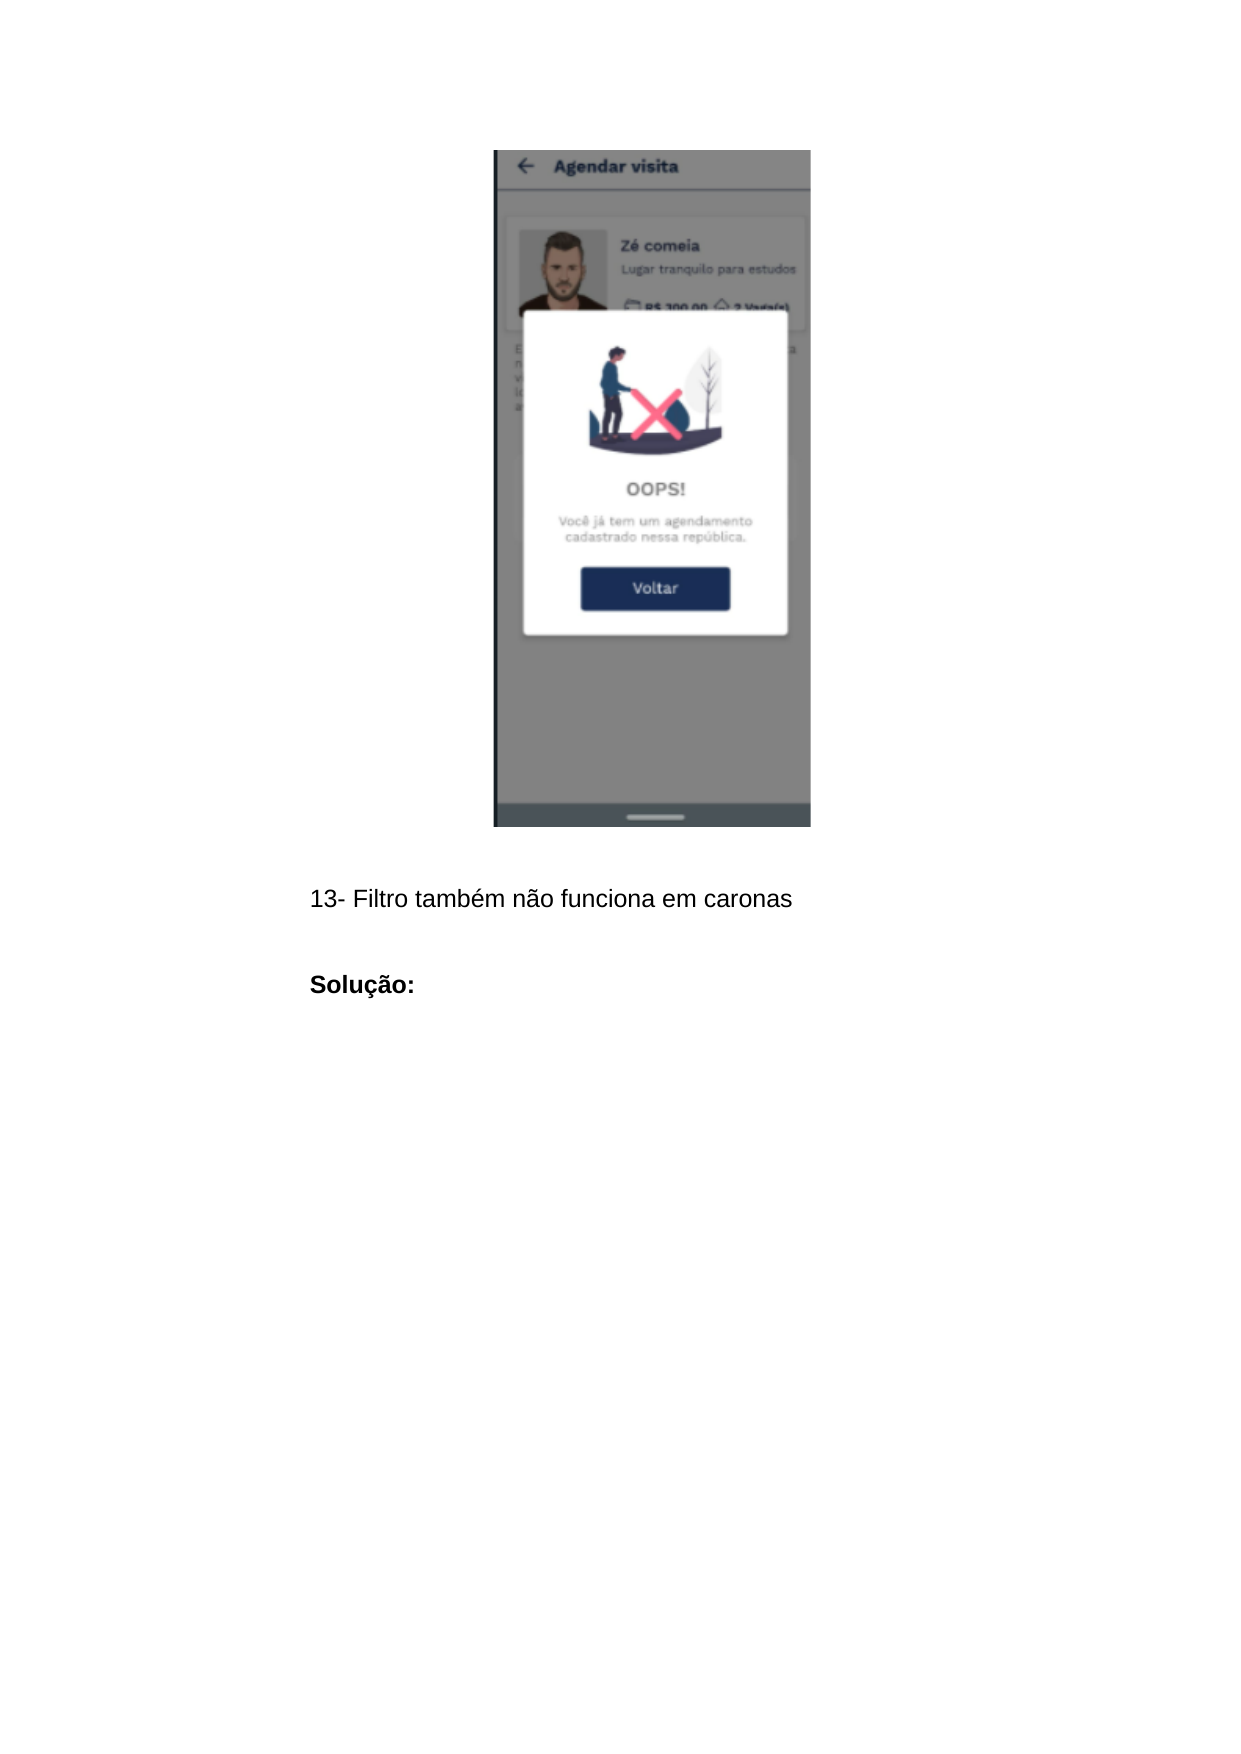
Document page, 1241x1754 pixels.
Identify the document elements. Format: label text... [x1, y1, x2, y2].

text 13- Filtro também não funciona em caronas [233, 884, 1090, 913]
text Solução: [233, 971, 1090, 999]
picture [493, 150, 811, 827]
